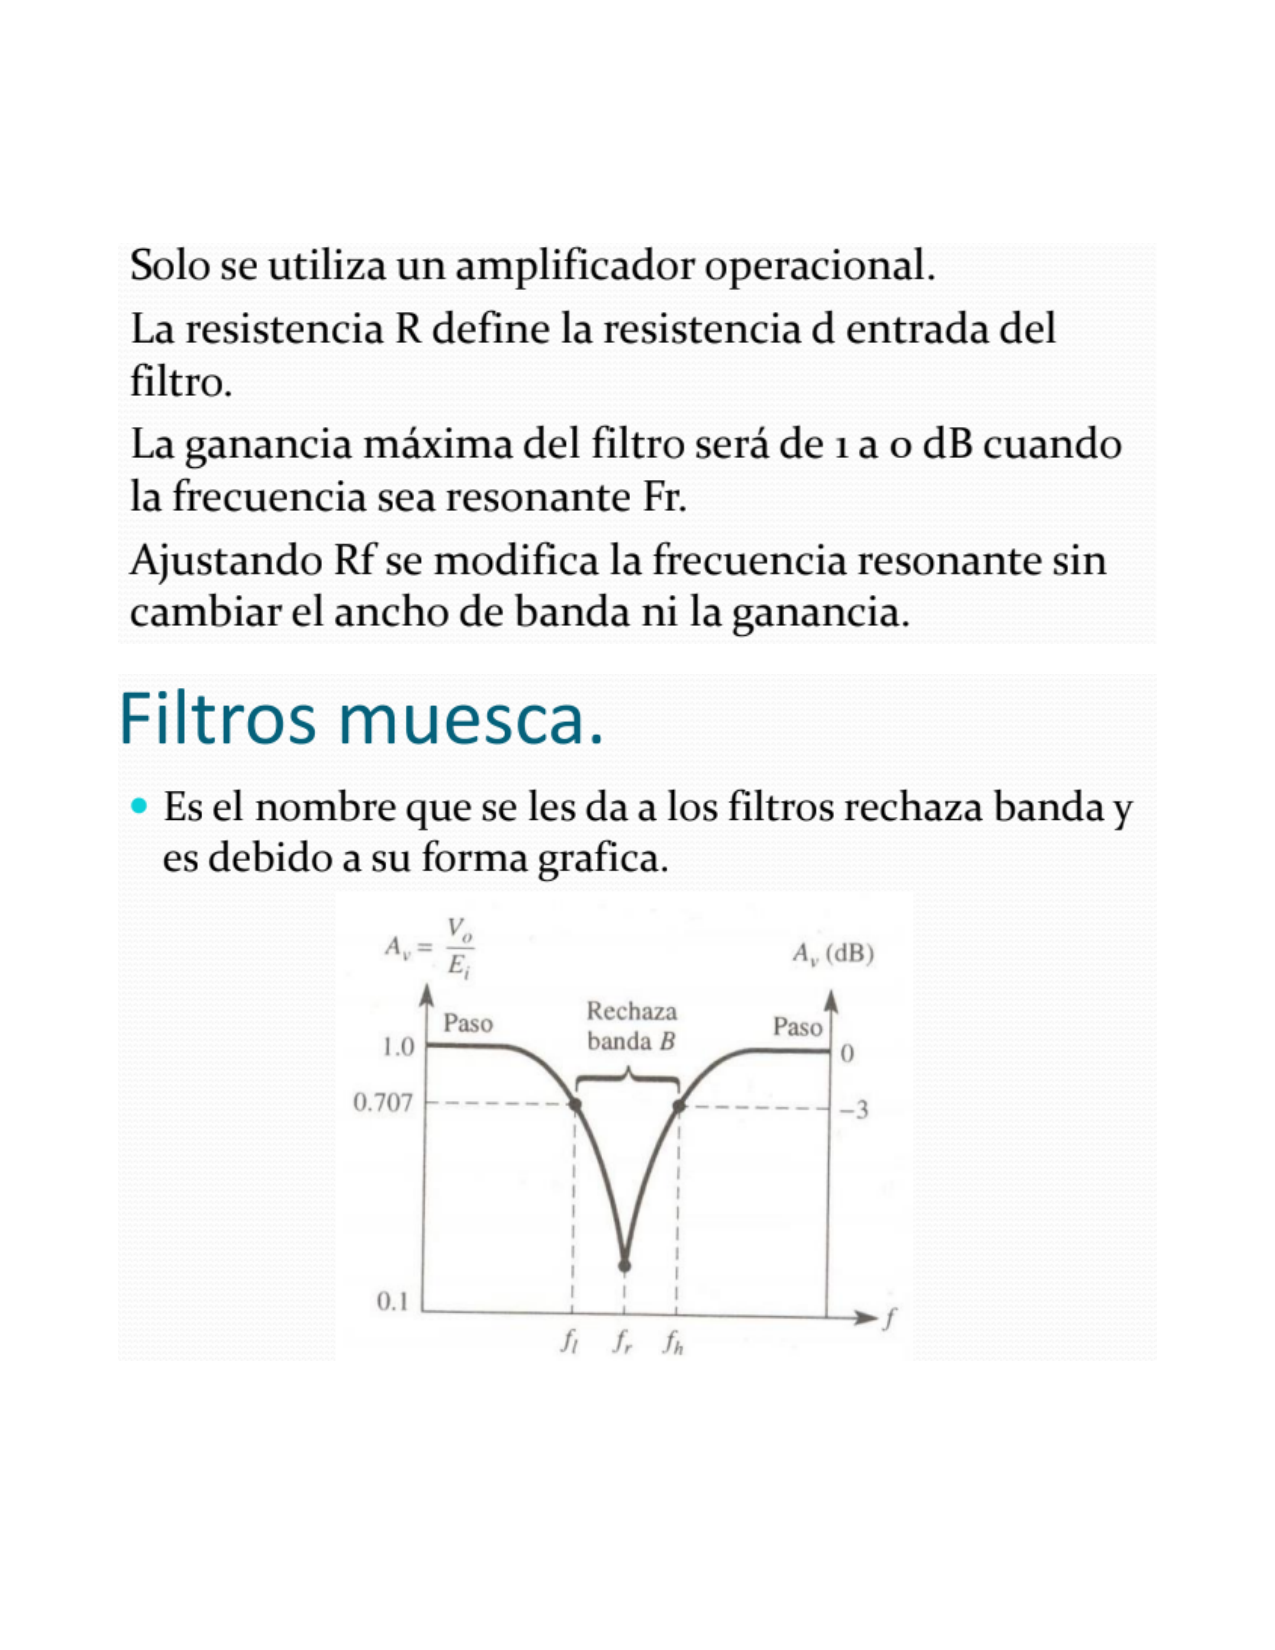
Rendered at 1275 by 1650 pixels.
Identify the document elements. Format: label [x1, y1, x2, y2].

picture [118, 674, 1157, 1361]
picture [118, 243, 1157, 644]
